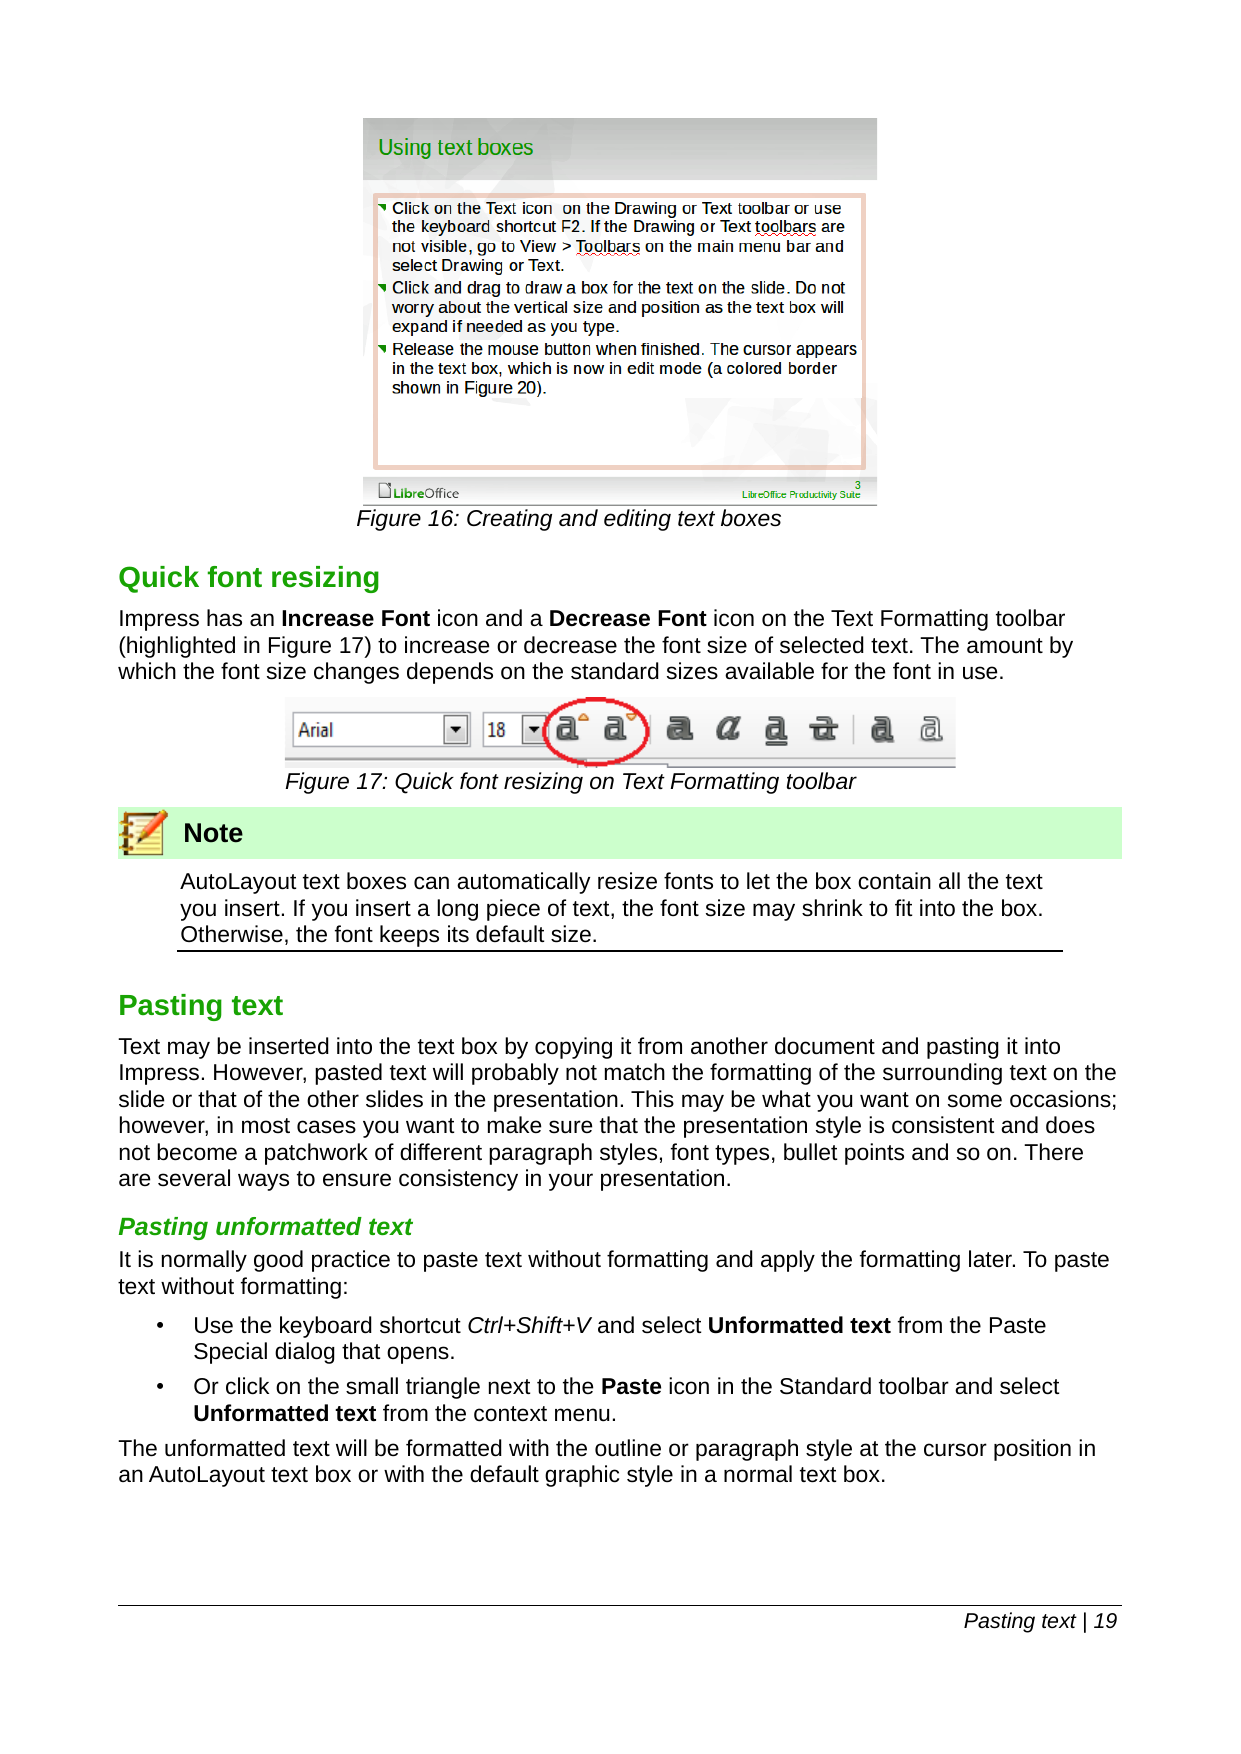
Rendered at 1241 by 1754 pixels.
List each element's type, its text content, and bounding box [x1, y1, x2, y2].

subtitle Note [118, 807, 1122, 859]
picture [363, 118, 878, 506]
picture [284, 697, 956, 768]
picture [119, 808, 170, 859]
text The unformatted text will be formatted with the outline or paragraph style at the cursor position in an AutoLayout text box or with the default graphic style in a normal text box. [118, 1435, 1122, 1487]
text Text may be inserted into the text box by copying it from another document and pasting it into Impress. However, pasted text will probably not match the formatting of the surrounding text on the slide or that of the other slides in the presentation. This may be what you want on some occasions; however, in most cases you want to make sure that the presentation style is consistent and does not become a patchwork of different paragraph styles, font types, bullet points and so on. There are several ways to ensure consistency in your presentation. [118, 1033, 1122, 1191]
text Figure 16: Creating and editing text boxes [356, 118, 884, 532]
list It is normally good practice to paste text without formatting and apply the formatting later. To paste text without formatting: [118, 1246, 1122, 1299]
text AutoLayout text boxes can automatically resize fonts to let the box contain all the text you insert. If you insert a long piece of text, the font size may shrink to fit into the box. Otherwise, the font keeps its default size. [177, 865, 1063, 950]
text Figure 17: Quick font resizing on Text Formatting toolbar [285, 768, 956, 794]
list Or click on the small triangle next to the Paste icon in the Standard toolbar and select Unformatted text from the context menu. [156, 1373, 1122, 1426]
subtitle Pasting text [118, 988, 1122, 1021]
text Impress has an Increase Font icon and a Decrease Font icon on the Text Formatting toolbar (highlighted in Figure 17) to increase or decrease the font size of selected text. The amount by which the font size changes depends on the standard sizes available for the font in use. [118, 605, 1122, 684]
list Use the keyboard shortcut Ctrl+Shift+V and select Unformatted text from the Paste Special dialog that opens. [156, 1312, 1122, 1364]
subtitle Quick font resizing [118, 560, 1122, 594]
subtitle Pasting unformatted text [118, 1212, 1122, 1241]
